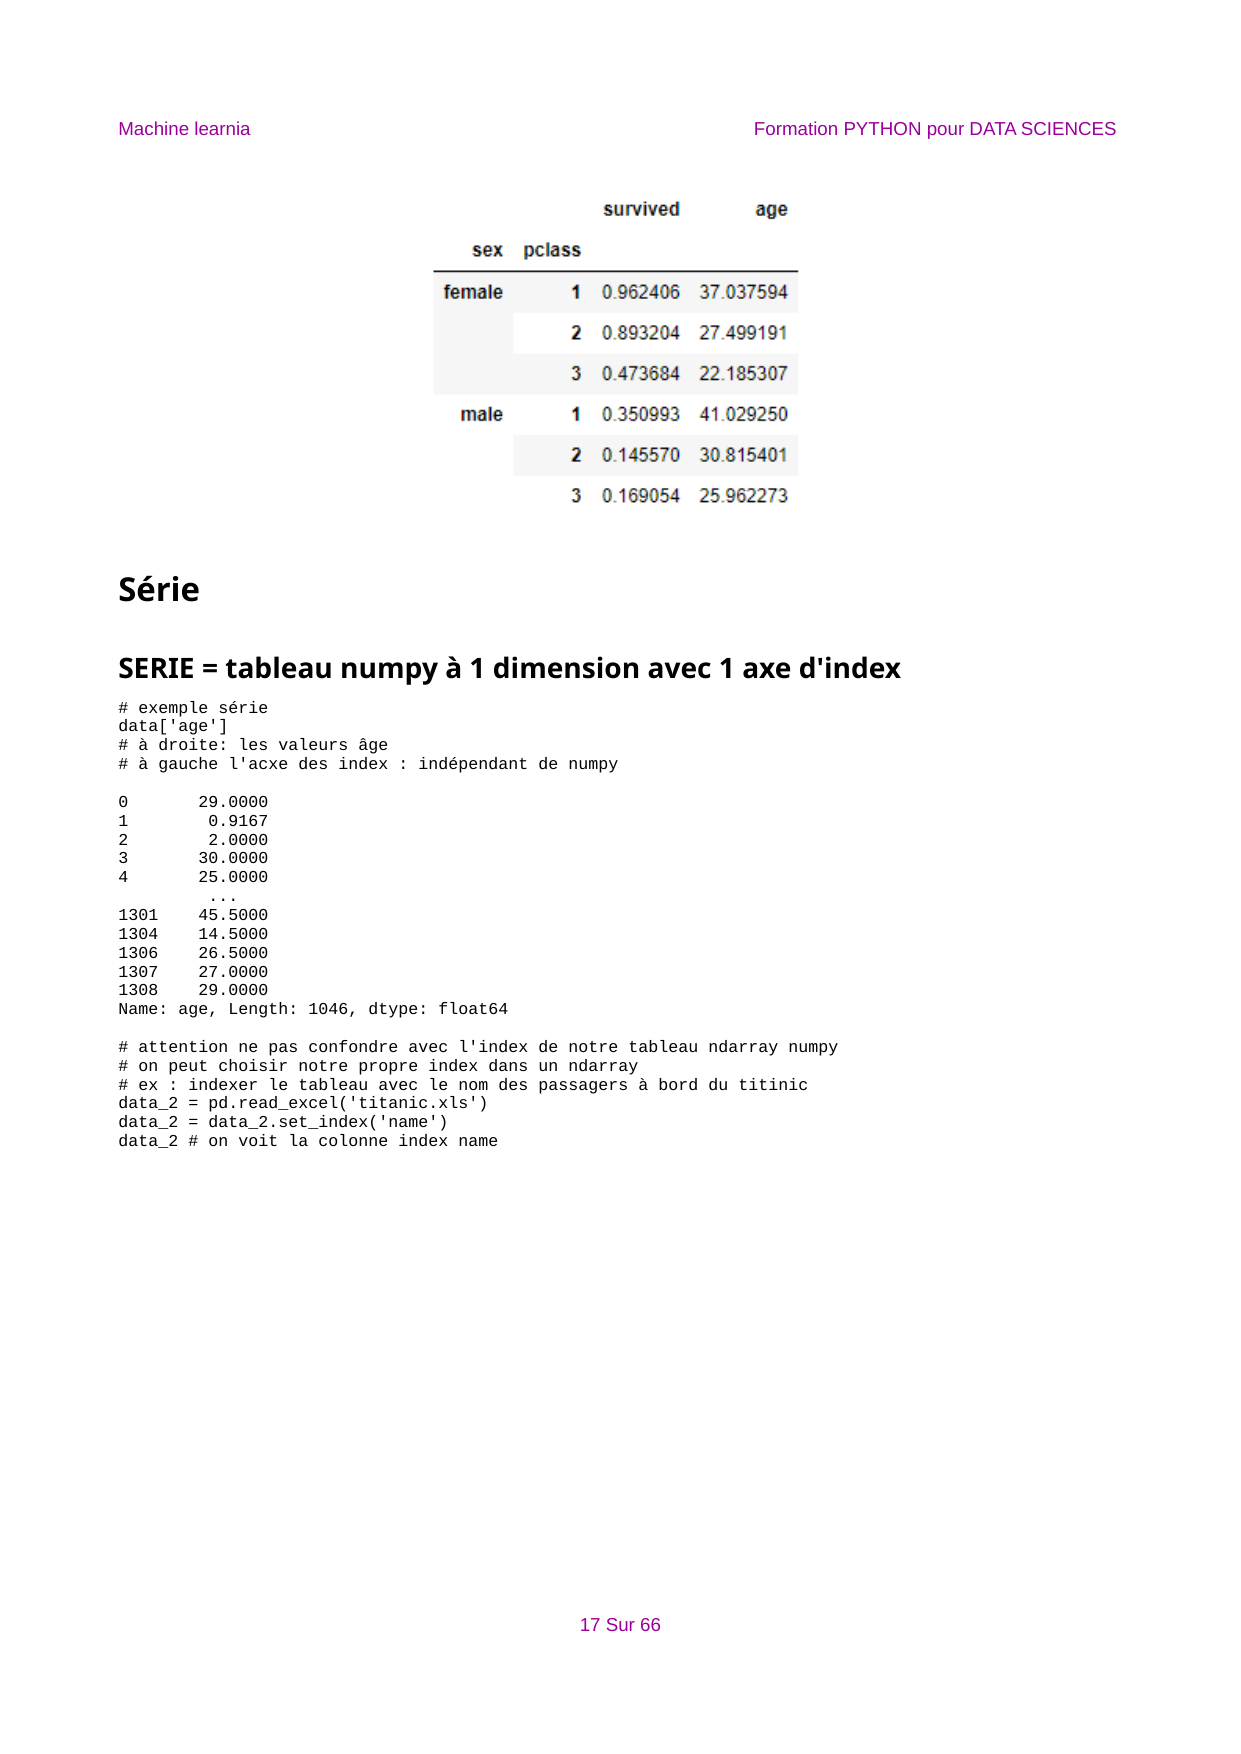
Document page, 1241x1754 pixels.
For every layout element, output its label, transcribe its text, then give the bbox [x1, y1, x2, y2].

text 4 25.0000 [118, 869, 1122, 888]
text # exemple série [118, 699, 1122, 718]
subtitle SERIE = tableau numpy à 1 dimension avec 1 axe d'index [118, 648, 1122, 687]
text 1307 27.0000 [118, 963, 1122, 982]
text data_2 = pd.read_excel('titanic.xls') [118, 1095, 1122, 1114]
text 1306 26.5000 [118, 944, 1122, 963]
text data['age'] [118, 718, 1122, 737]
text 0 29.0000 [118, 793, 1122, 812]
text 1 0.9167 [118, 812, 1122, 831]
text # attention ne pas confondre avec l'index de notre tableau ndarray numpy [118, 1038, 1122, 1057]
text data_2 = data_2.set_index('name') [118, 1114, 1122, 1133]
text # à droite: les valeurs âge [118, 737, 1122, 756]
text data_2 # on voit la colonne index name [118, 1133, 1122, 1152]
subtitle Série [118, 566, 1122, 611]
text 2 2.0000 [118, 831, 1122, 850]
text ... [118, 888, 1122, 907]
text # ex : indexer le tableau avec le nom des passagers à bord du titinic [118, 1076, 1122, 1095]
text 1301 45.5000 [118, 907, 1122, 925]
text # à gauche l'acxe des index : indépendant de numpy [118, 756, 1122, 774]
text 3 30.0000 [118, 850, 1122, 869]
text 1304 14.5000 [118, 925, 1122, 944]
text 1308 29.0000 [118, 982, 1122, 1001]
text # on peut choisir notre propre index dans un ndarray [118, 1057, 1122, 1076]
text Name: age, Length: 1046, dtype: float64 [118, 1001, 1122, 1020]
picture [415, 169, 825, 523]
